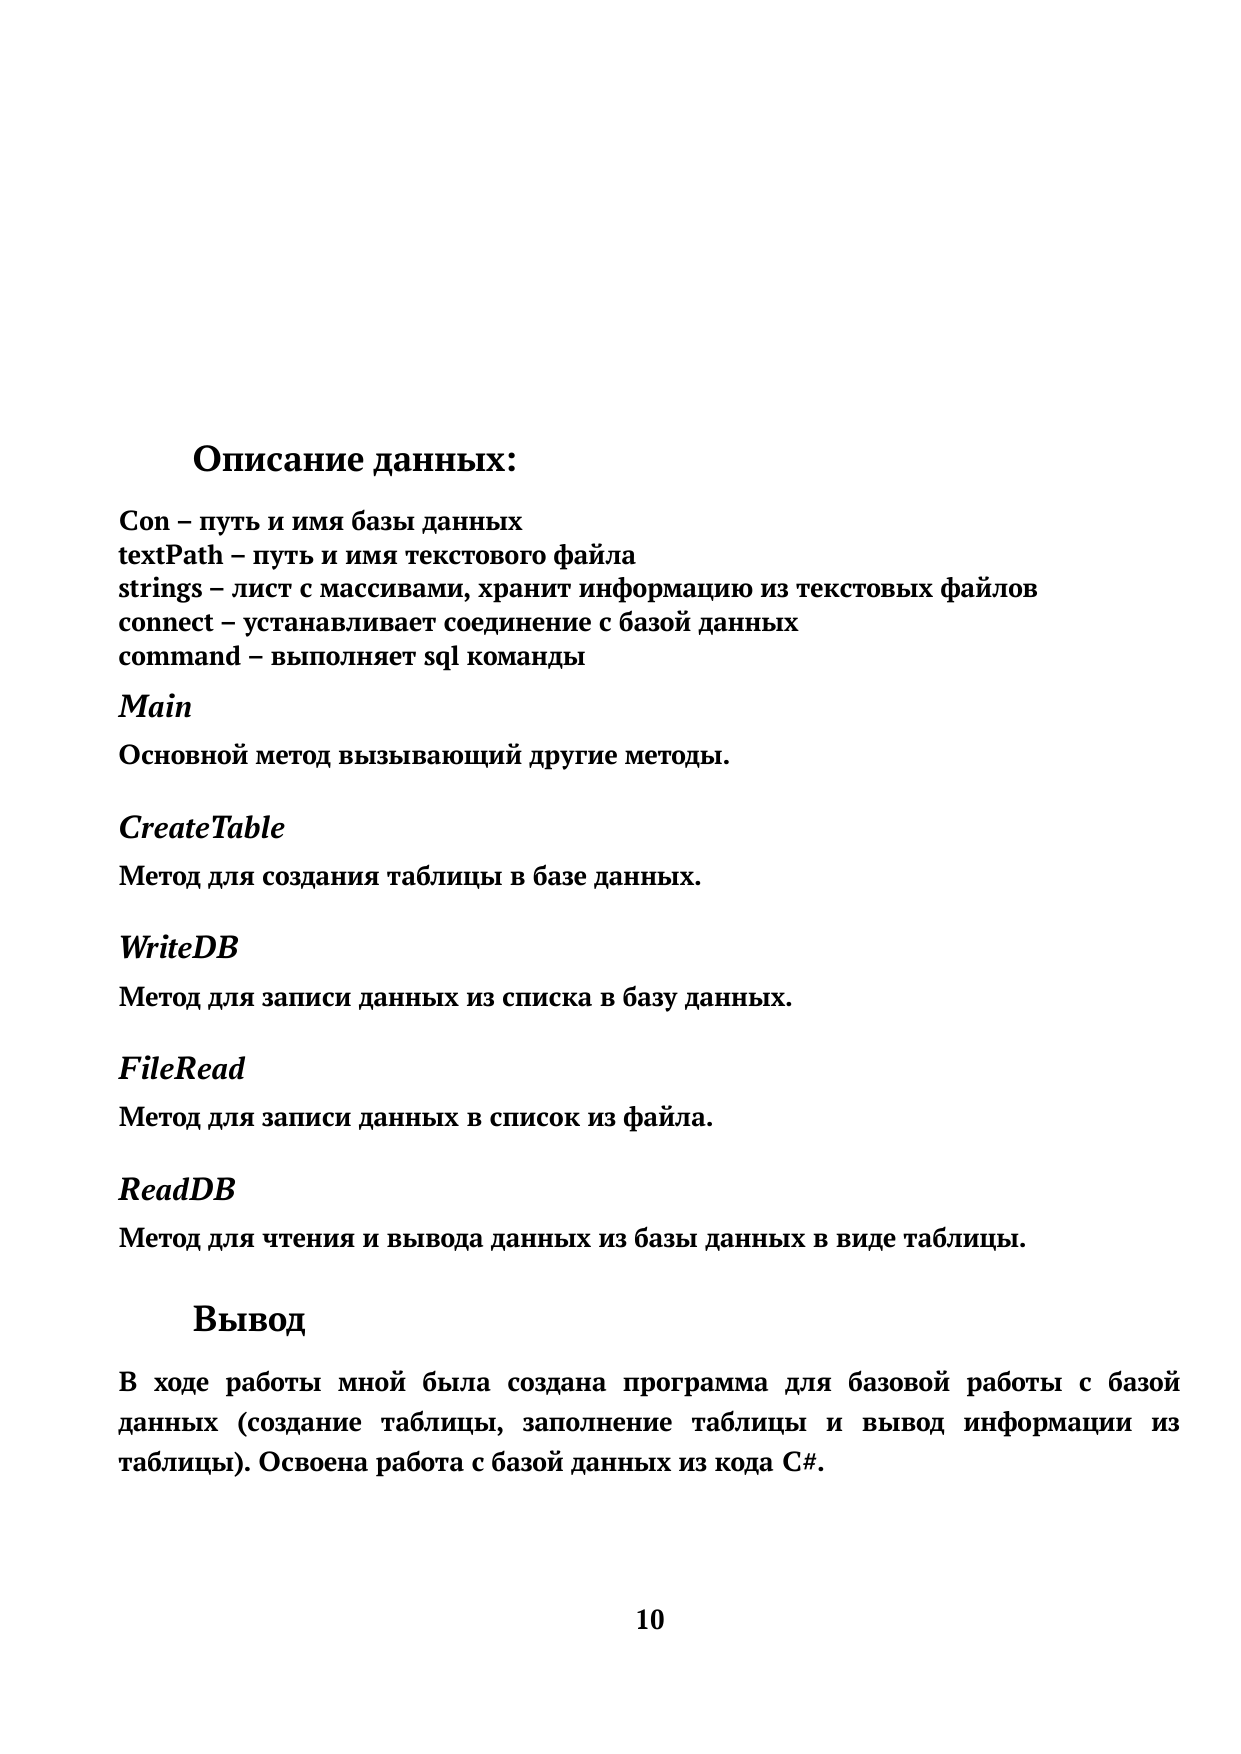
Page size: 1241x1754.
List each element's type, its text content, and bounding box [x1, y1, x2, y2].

subtitle CreateTable [118, 807, 1181, 845]
text strings – лист с массивами, хранит информацию из текстовых файлов [118, 571, 1181, 604]
subtitle Main [118, 686, 1181, 724]
subtitle ReadDB [118, 1169, 1181, 1208]
text Метод для чтения и вывода данных из базы данных в виде таблицы. [118, 1220, 1181, 1254]
text Основной метод вызывающий другие методы. [118, 737, 1181, 771]
text Con – путь и имя базы данных [118, 503, 1181, 537]
subtitle FileRead [118, 1048, 1181, 1087]
text textPath – путь и имя текстового файла [118, 537, 1181, 571]
subtitle WriteDB [118, 927, 1181, 966]
text Метод для создания таблицы в базе данных. [118, 858, 1181, 891]
subtitle Описание данных: [192, 436, 1181, 480]
subtitle Вывод [192, 1296, 1181, 1340]
text Метод для записи данных из списка в базу данных. [118, 979, 1181, 1012]
text connect – устанавливает соединение с базой данных [118, 604, 1181, 638]
text command – выполняет sql команды [118, 638, 1181, 671]
text Метод для записи данных в список из файла. [118, 1099, 1181, 1133]
text В ходе работы мной была создана программа для базовой работы с базой данных (создание таблицы, заполнение таблицы и вывод информации из таблицы). Освоена работа с базой данных из кода C#. [118, 1364, 1181, 1478]
